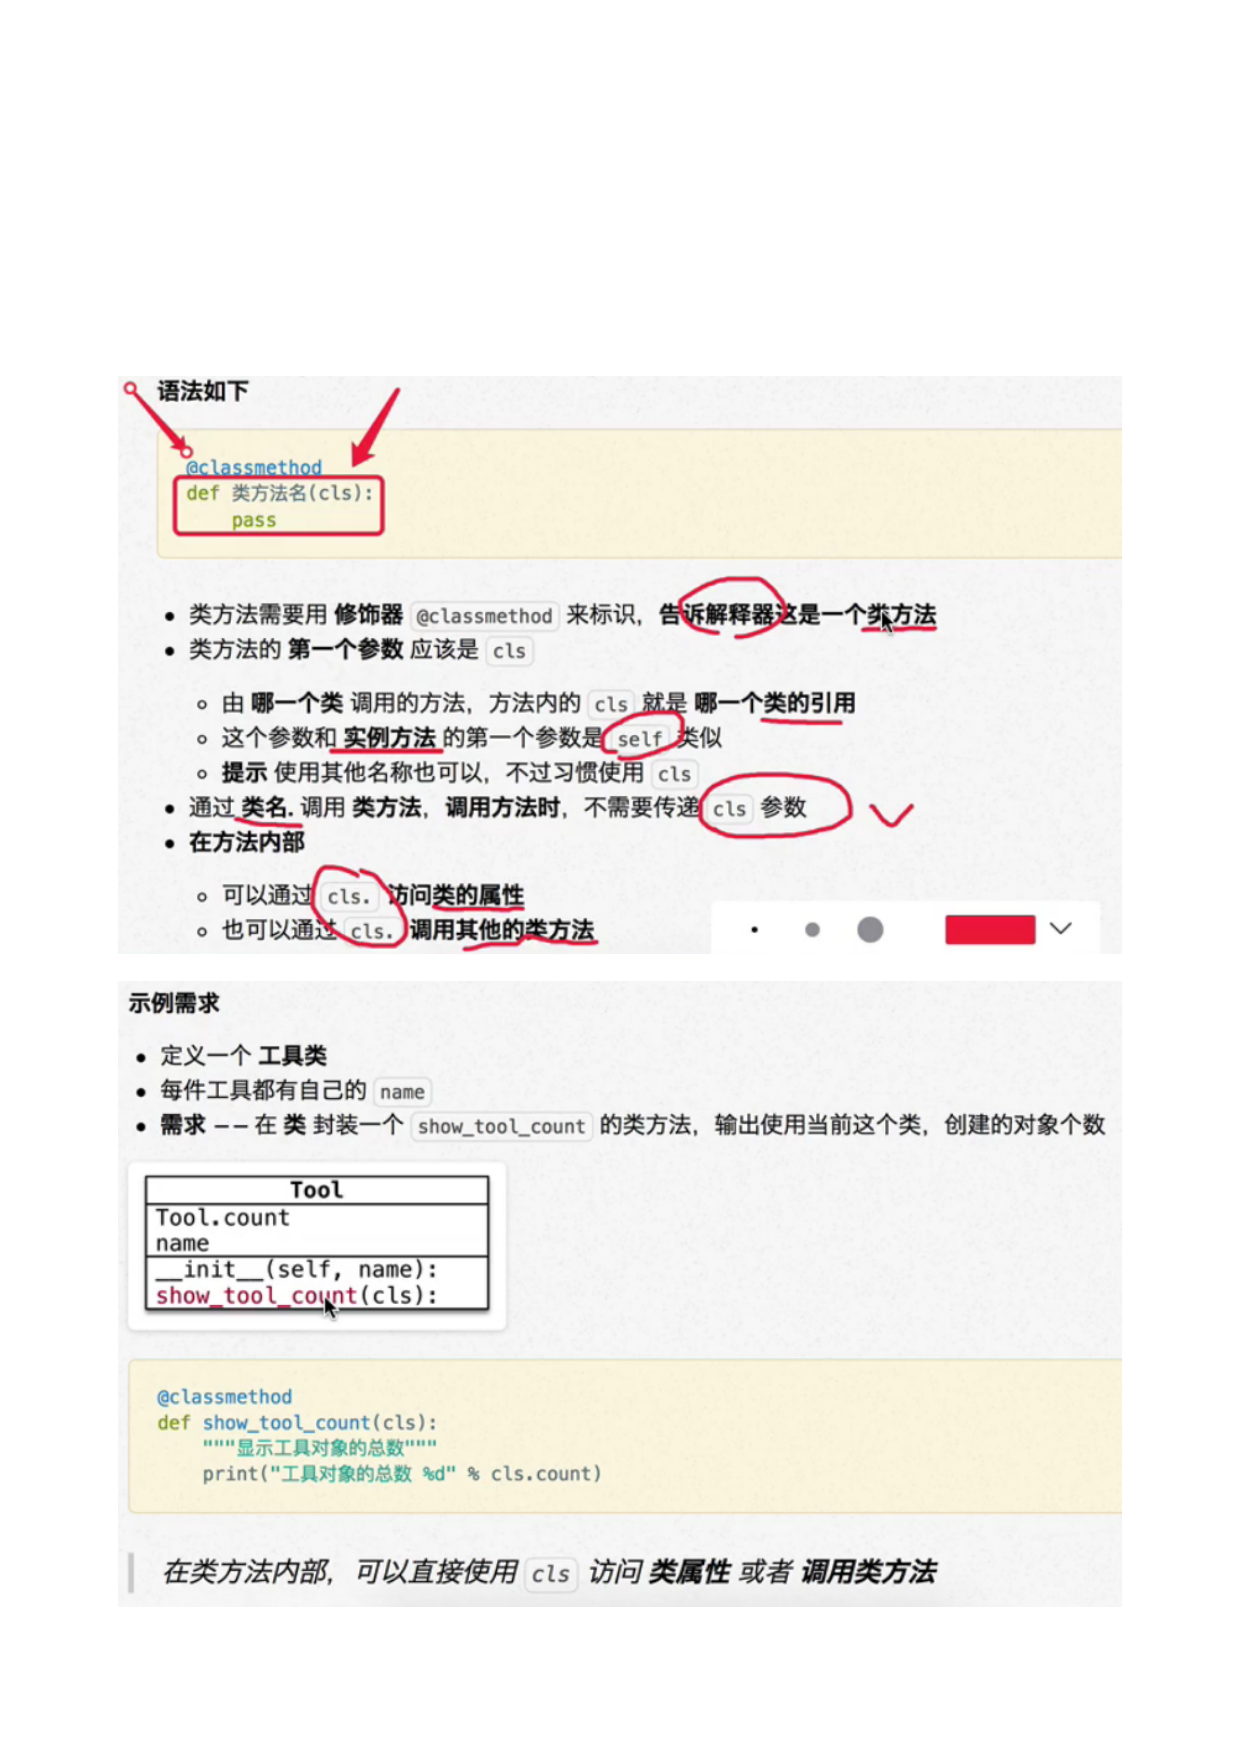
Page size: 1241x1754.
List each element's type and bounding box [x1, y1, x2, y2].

picture [118, 981, 1123, 1607]
picture [118, 376, 1123, 954]
